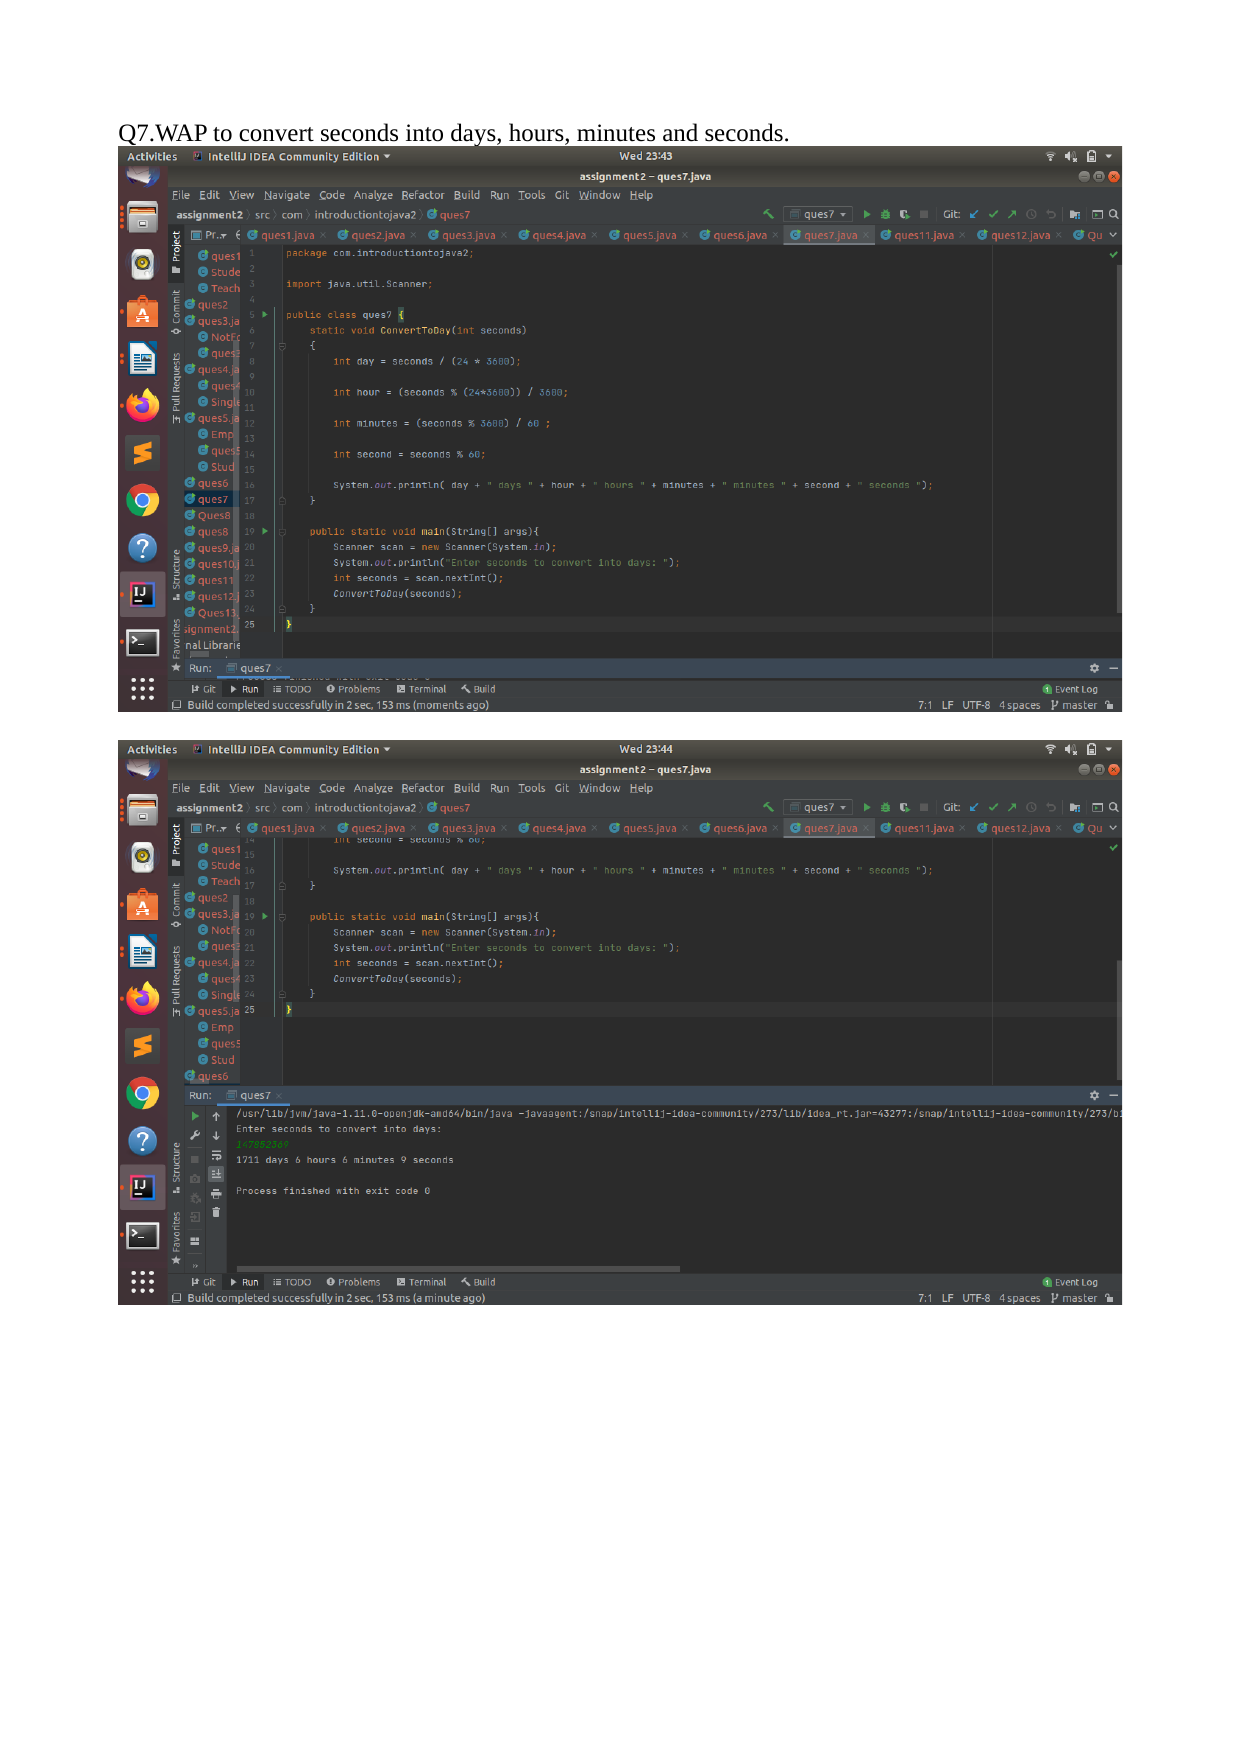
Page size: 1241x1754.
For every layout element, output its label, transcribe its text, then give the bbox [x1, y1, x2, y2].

text Q7.WAP to convert seconds into days, hours, minutes and seconds. [118, 118, 1122, 146]
picture [118, 740, 1123, 1305]
picture [118, 146, 1123, 712]
